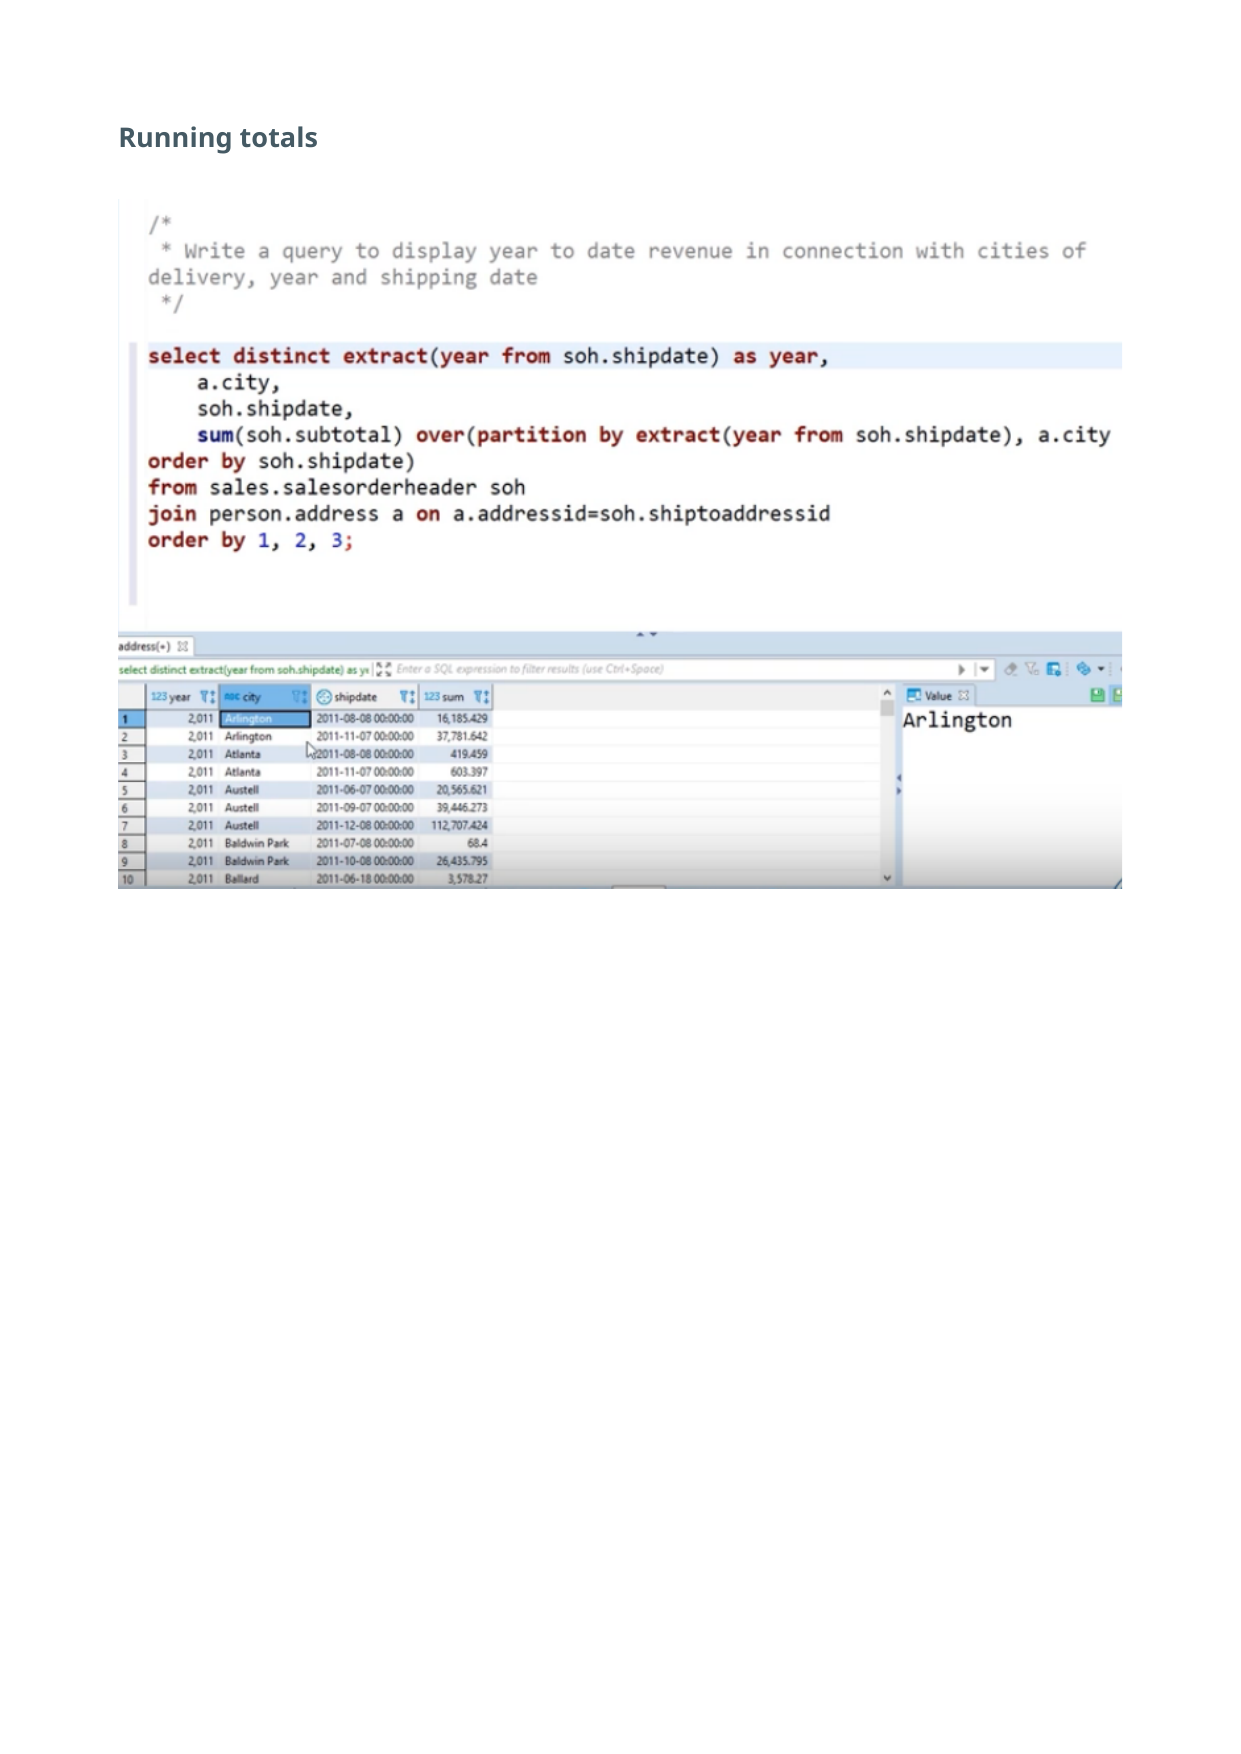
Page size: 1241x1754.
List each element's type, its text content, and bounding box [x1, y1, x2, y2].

subtitle Running totals [118, 118, 1122, 155]
picture [118, 199, 1123, 889]
